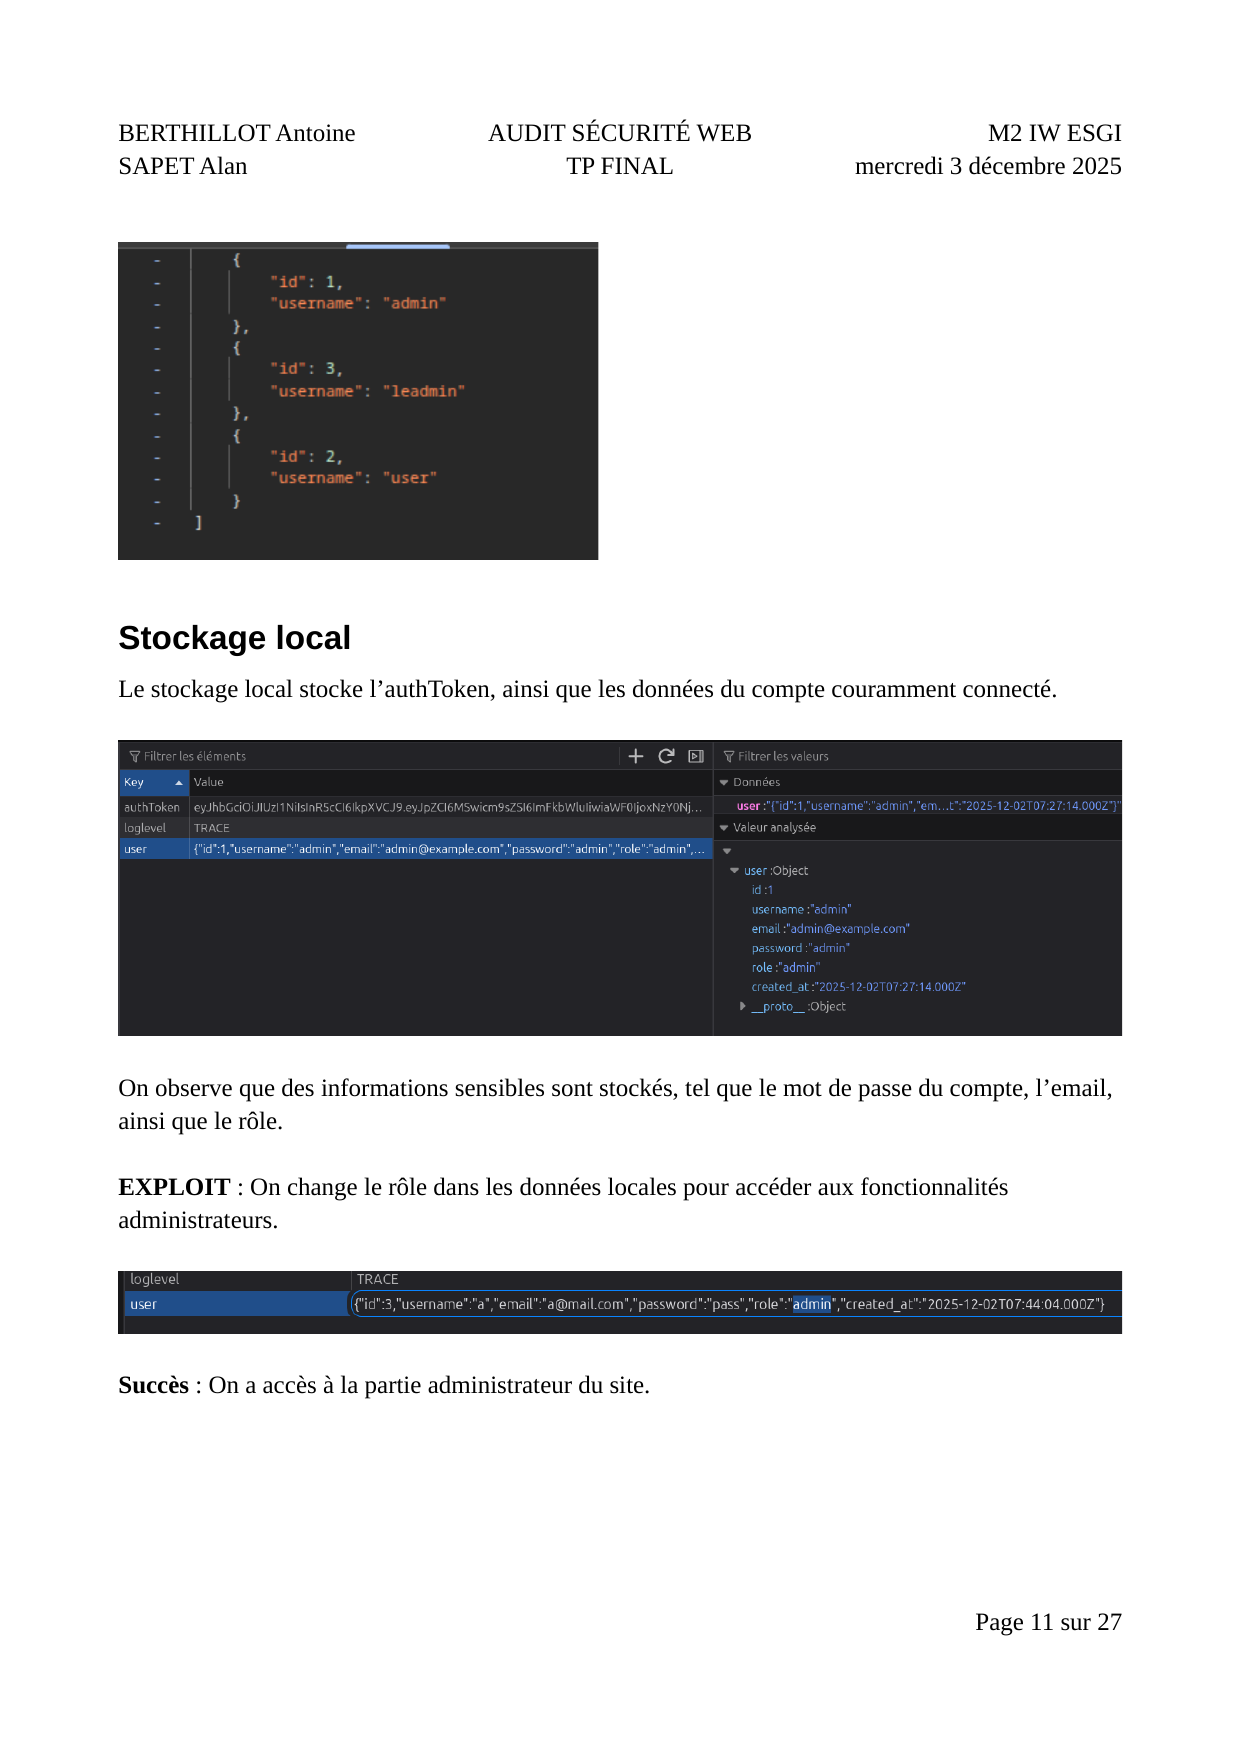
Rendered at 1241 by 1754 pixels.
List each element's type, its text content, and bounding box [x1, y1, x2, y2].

text Succès : On a accès à la partie administrateur du site. [118, 1370, 1122, 1399]
subtitle Stockage local [118, 618, 1122, 656]
picture [118, 1271, 1123, 1334]
picture [118, 740, 1123, 1036]
text Le stockage local stocke l’authToken, ainsi que les données du compte couramment connecté. [118, 674, 1122, 703]
picture [118, 242, 599, 560]
text EXPLOIT : On change le rôle dans les données locales pour accéder aux fonctionnalités administrateurs. [118, 1172, 1122, 1234]
text On observe que des informations sensibles sont stockés, tel que le mot de passe du compte, l’email, ainsi que le rôle. [118, 1073, 1122, 1134]
